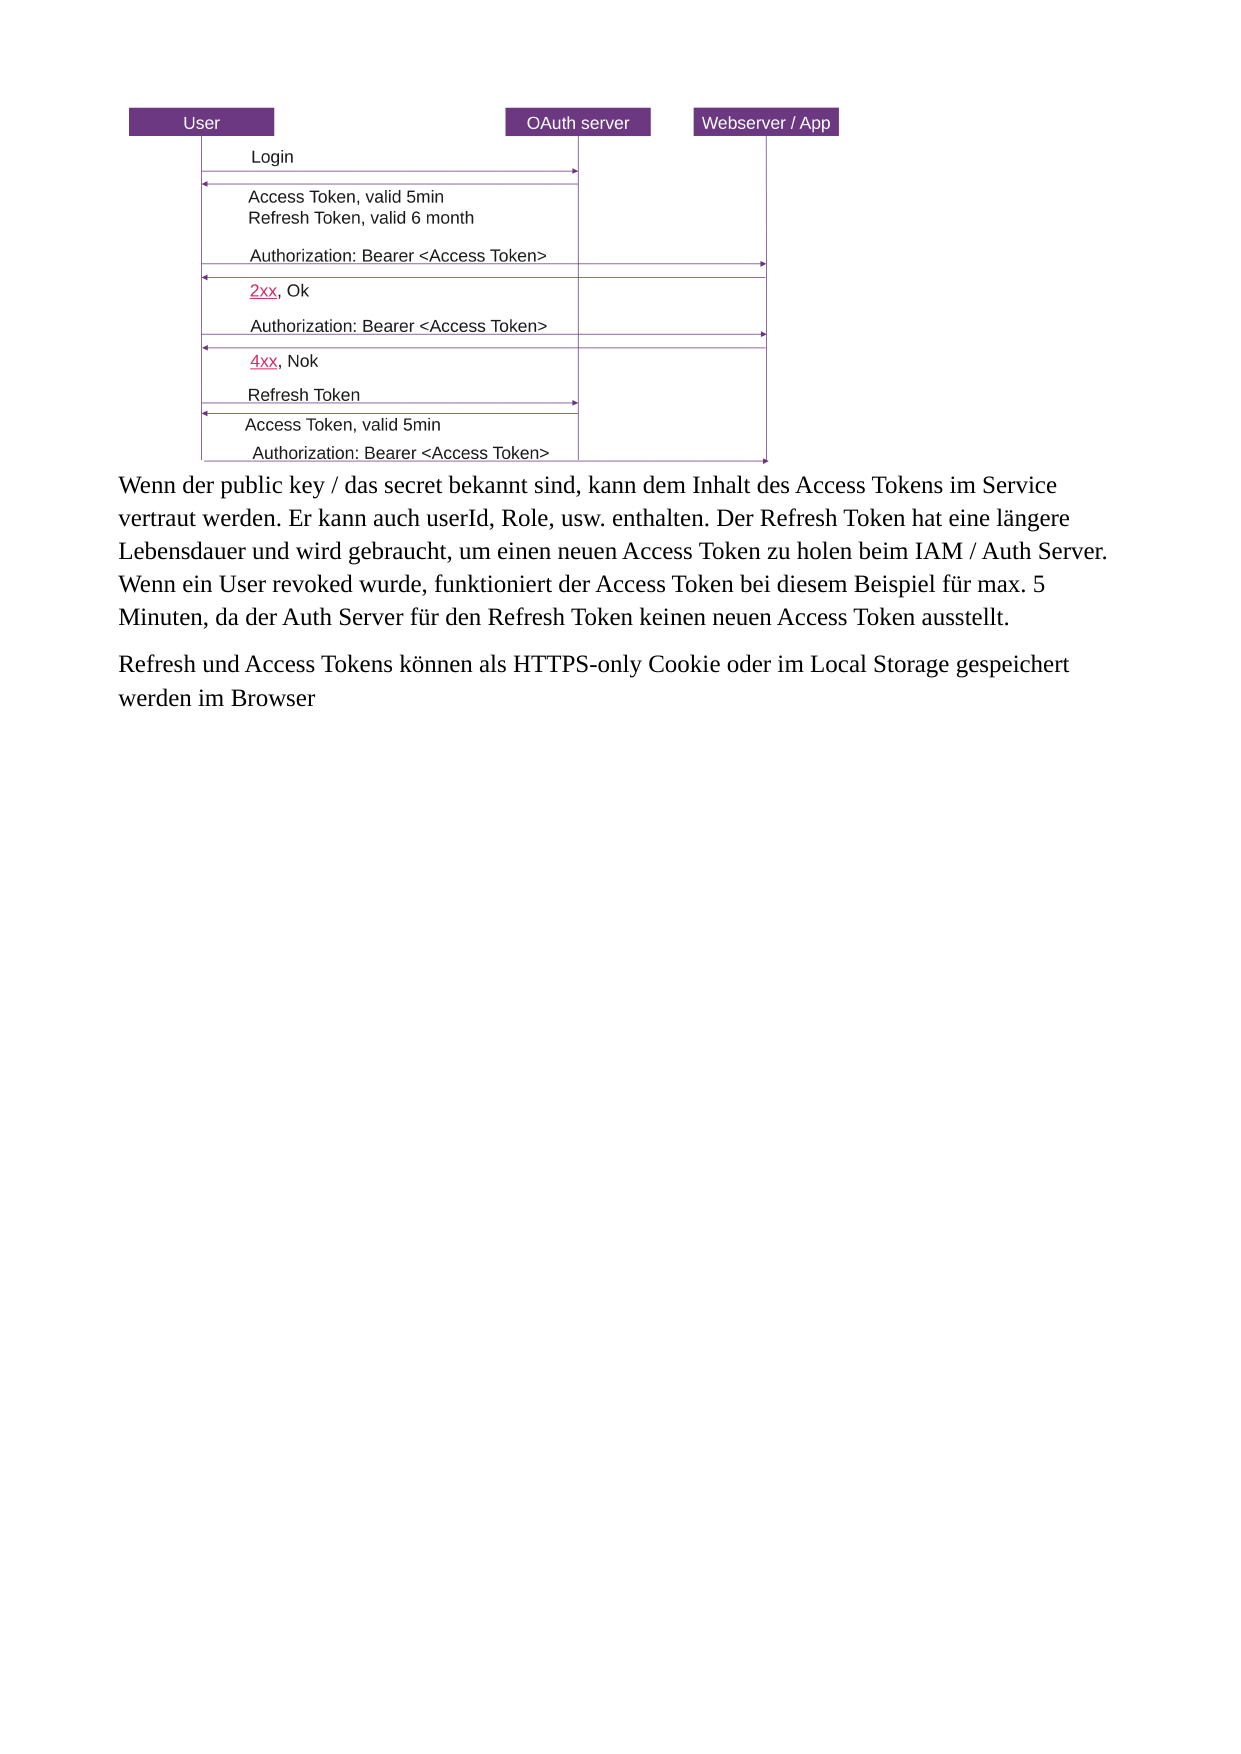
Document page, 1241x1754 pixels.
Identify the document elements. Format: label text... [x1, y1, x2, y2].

text Refresh und Access Tokens können als HTTPS-only Cookie oder im Local Storage gespeichert werden im Browser [118, 649, 1122, 711]
text Wenn der public key / das secret bekannt sind, kann dem Inhalt des Access Tokens im Service vertraut werden. Er kann auch userId, Role, usw. enthalten. Der Refresh Token hat eine längere Lebensdauer und wird gebraucht, um einen neuen Access Token zu holen beim IAM / Auth Server. Wenn ein User revoked wurde, funktioniert der Access Token bei diesem Beispiel für max. 5 Minuten, da der Auth Server für den Refresh Token keinen neuen Access Token ausstellt. [118, 118, 1122, 631]
picture [125, 104, 841, 466]
